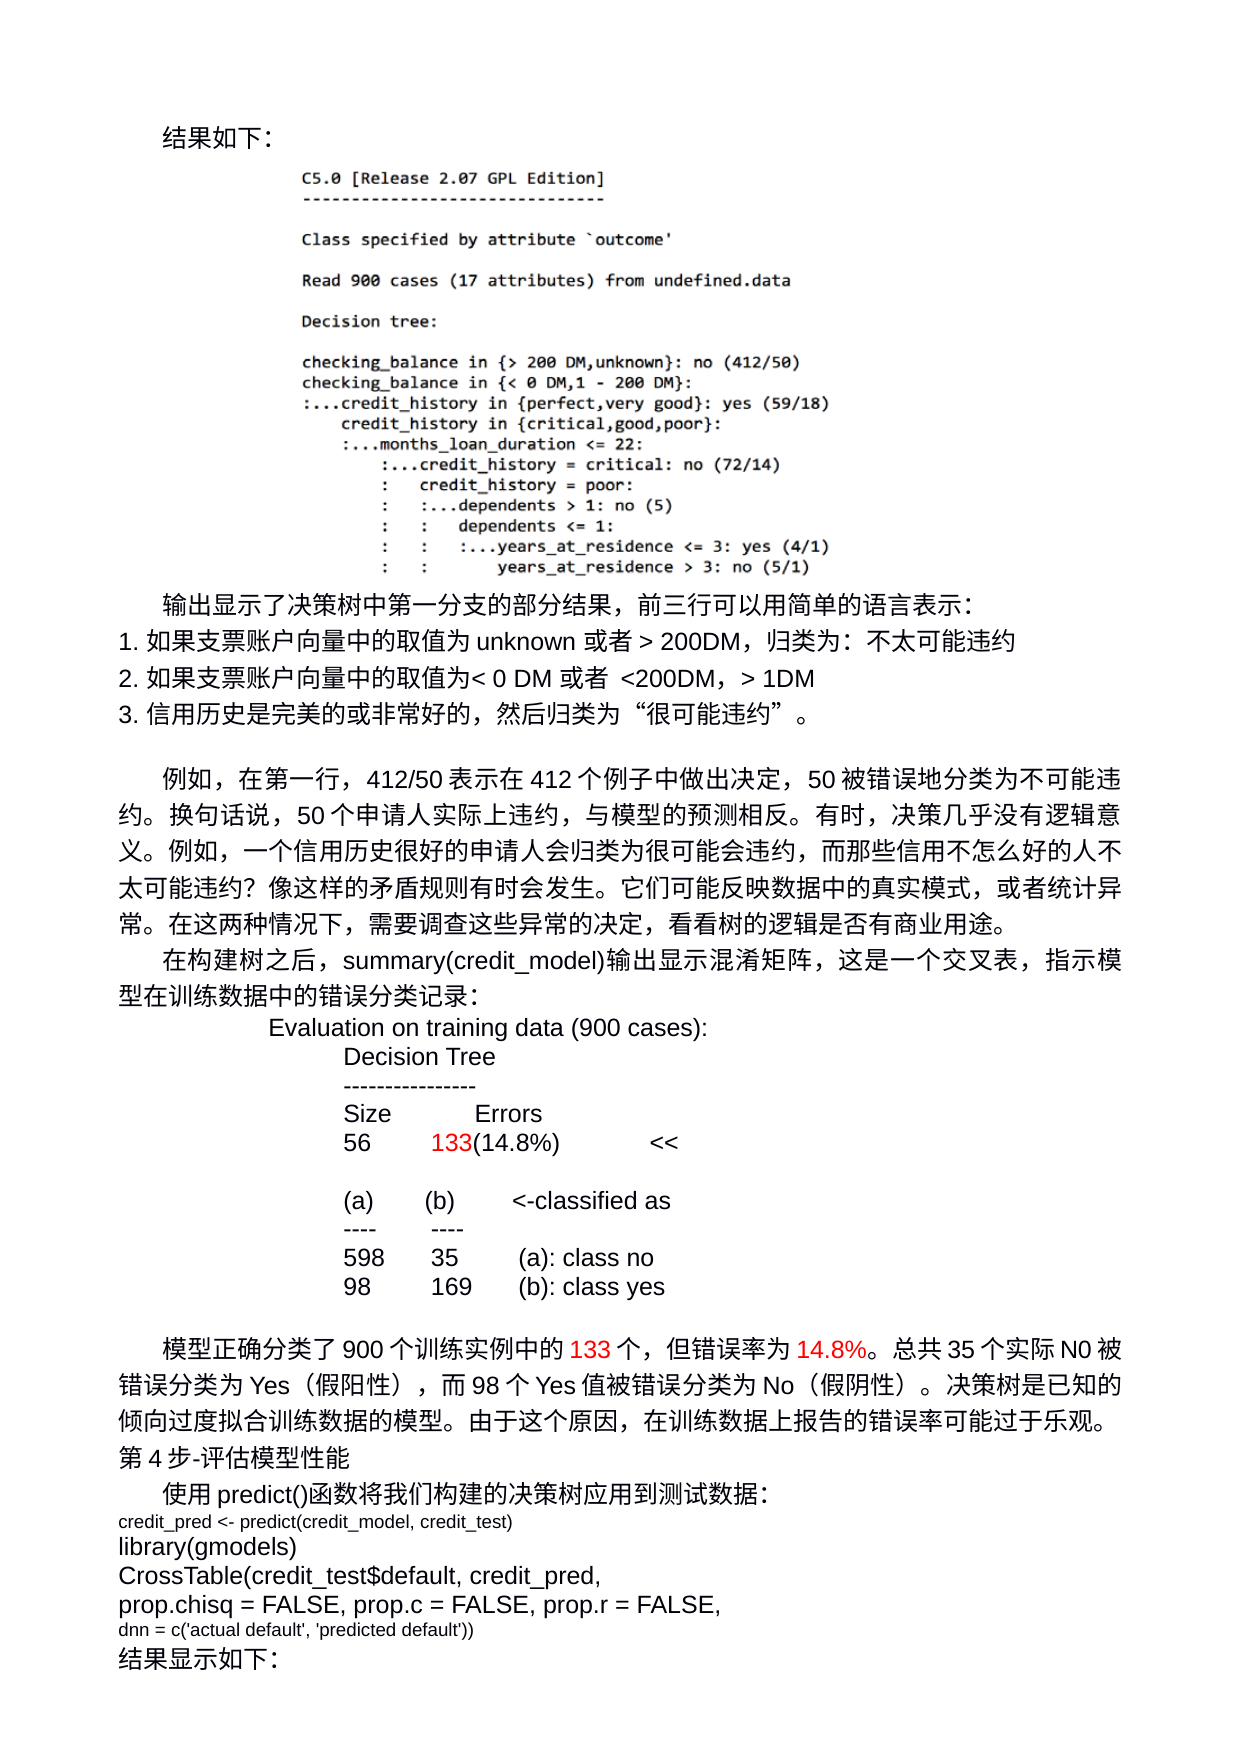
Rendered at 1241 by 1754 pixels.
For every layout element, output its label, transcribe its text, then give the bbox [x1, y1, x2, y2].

text 98 169 (b): class yes [343, 1272, 1122, 1301]
text 输出显示了决策树中第一分支的部分结果，前三行可以用简单的语言表示： [118, 586, 1122, 622]
text Evaluation on training data (900 cases): [268, 1013, 1122, 1042]
text library(gmodels) [118, 1532, 1122, 1561]
text ---------------- [343, 1071, 1122, 1099]
text 56 133(14.8%) << [343, 1128, 1122, 1157]
text credit_pred <- predict(credit_model, credit_test) [118, 1511, 1122, 1532]
text 模型正确分类了900个训练实例中的133个，但错误率为14.8%。总共35个实际N0被错误分类为Yes（假阳性），而98个Yes值被错误分类为No（假阴性）。决策树是已知的倾向过度拟合训练数据的模型。由于这个原因，在训练数据上报告的错误率可能过于乐观。 [118, 1329, 1122, 1438]
text CrossTable(credit_test$default, credit_pred, [118, 1561, 1122, 1590]
text prop.chisq = FALSE, prop.c = FALSE, prop.r = FALSE, [118, 1590, 1122, 1618]
text 例如，在第一行，412/50表示在412个例子中做出决定，50被错误地分类为不可能违约。换句话说，50个申请人实际上违约，与模型的预测相反。有时，决策几乎没有逻辑意义。例如，一个信用历史很好的申请人会归类为很可能会违约，而那些信用不怎么好的人不太可能违约？像这样的矛盾规则有时会发生。它们可能反映数据中的真实模式，或者统计异常。在这两种情况下，需要调查这些异常的决定，看看树的逻辑是否有商业用途。 [118, 759, 1122, 941]
text 结果显示如下： [118, 1640, 1122, 1676]
text 第4步-评估模型性能 [118, 1438, 1122, 1474]
text 1. 如果支票账户向量中的取值为unknown 或者 > 200DM，归类为：不太可能违约 [118, 622, 1122, 658]
text 结果如下： [118, 118, 1122, 154]
text 使用predict()函数将我们构建的决策树应用到测试数据： [118, 1474, 1122, 1511]
text 3. 信用历史是完美的或非常好的，然后归类为“很可能违约”。 [118, 694, 1122, 731]
text 在构建树之后，summary(credit_model)输出显示混淆矩阵，这是一个交叉表，指示模型在训练数据中的错误分类记录： [118, 941, 1122, 1013]
text 598 35 (a): class no [343, 1243, 1122, 1272]
list (b) <-classified as [343, 1186, 1122, 1214]
text 2. 如果支票账户向量中的取值为< 0 DM 或者 <200DM，> 1DM [118, 658, 1122, 694]
text dnn = c('actual default', 'predicted default')) [118, 1618, 1122, 1640]
text Size Errors [343, 1099, 1122, 1128]
text ---- ---- [343, 1214, 1122, 1243]
text Decision Tree [343, 1042, 1122, 1071]
